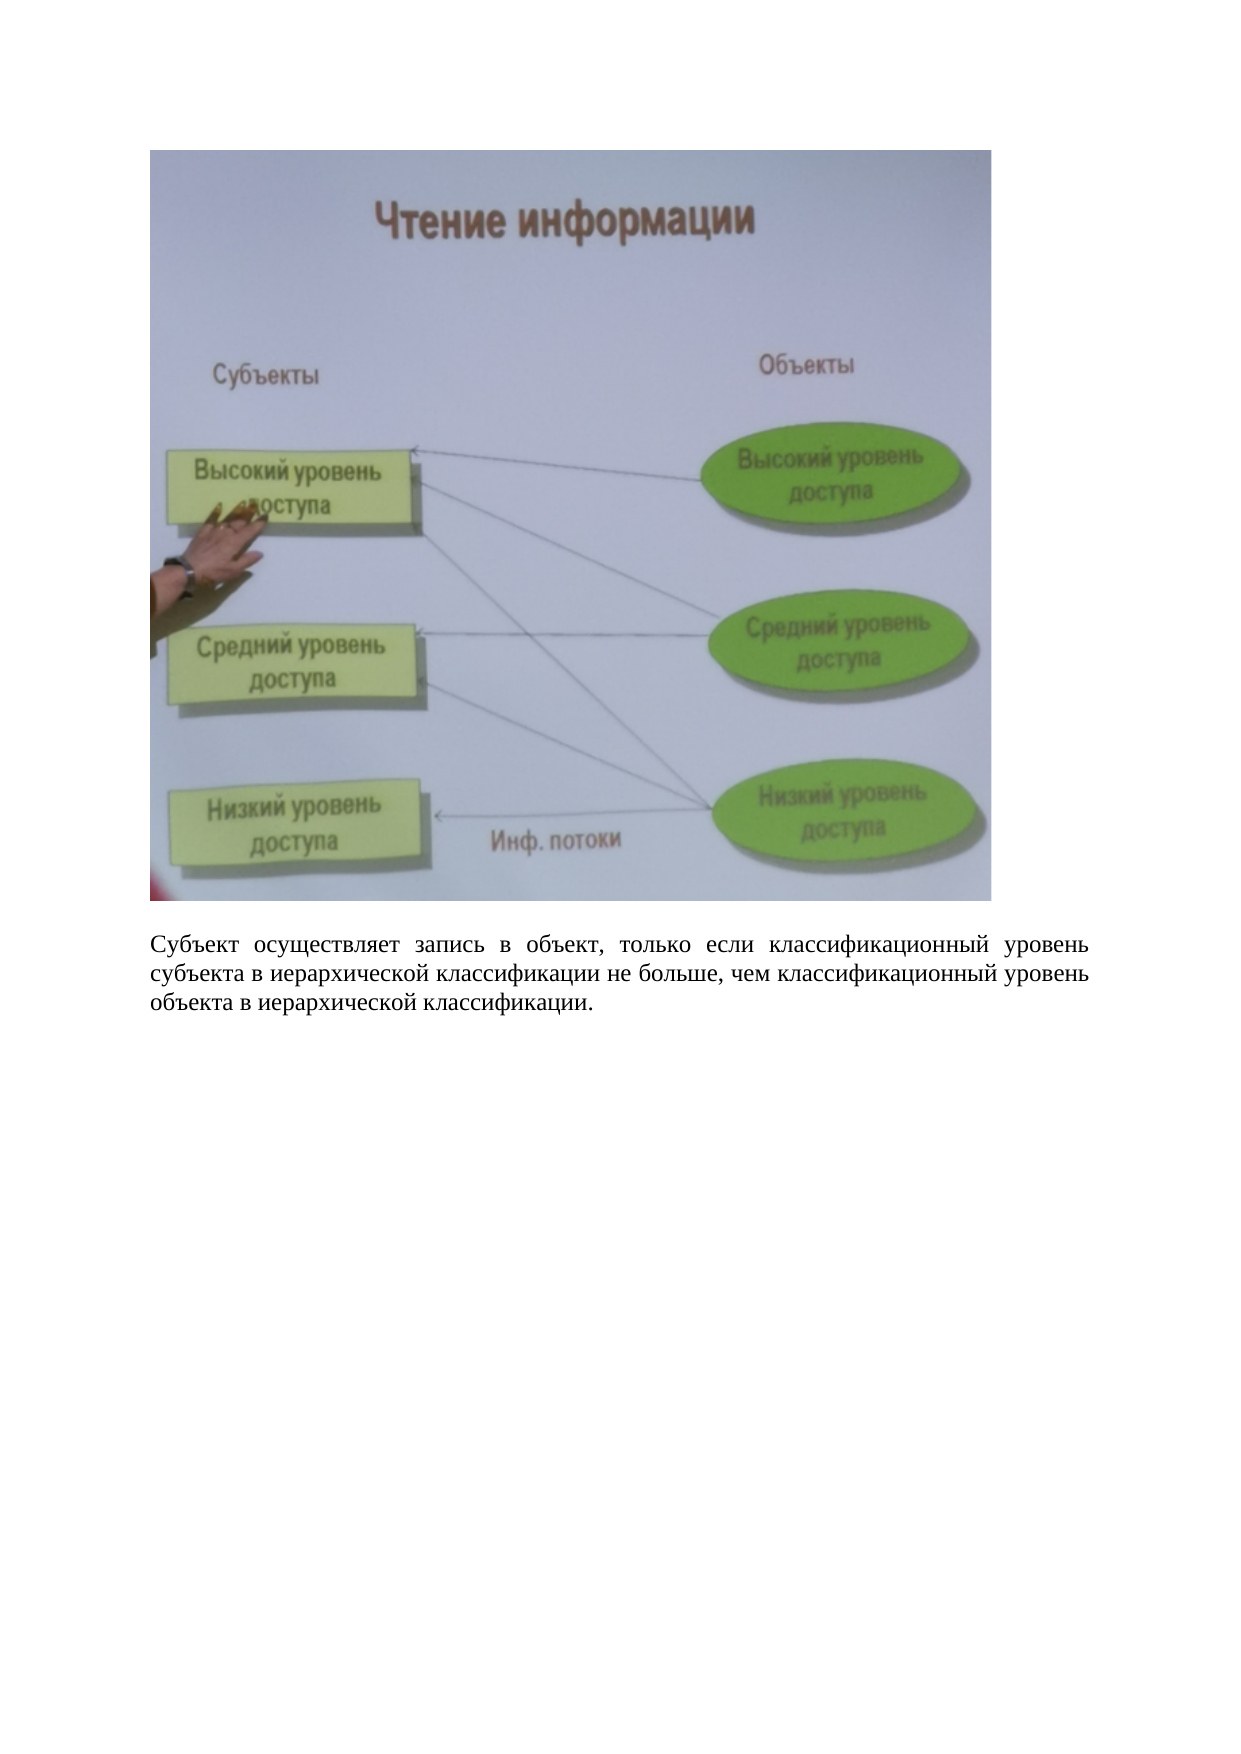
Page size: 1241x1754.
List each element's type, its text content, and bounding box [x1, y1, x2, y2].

text Субъект осуществляет запись в объект, только если классификационный уровень субъекта в иерархической классификации не больше, чем классификационный уровень объекта в иерархической классификации. [150, 929, 1090, 1016]
picture [150, 150, 992, 901]
